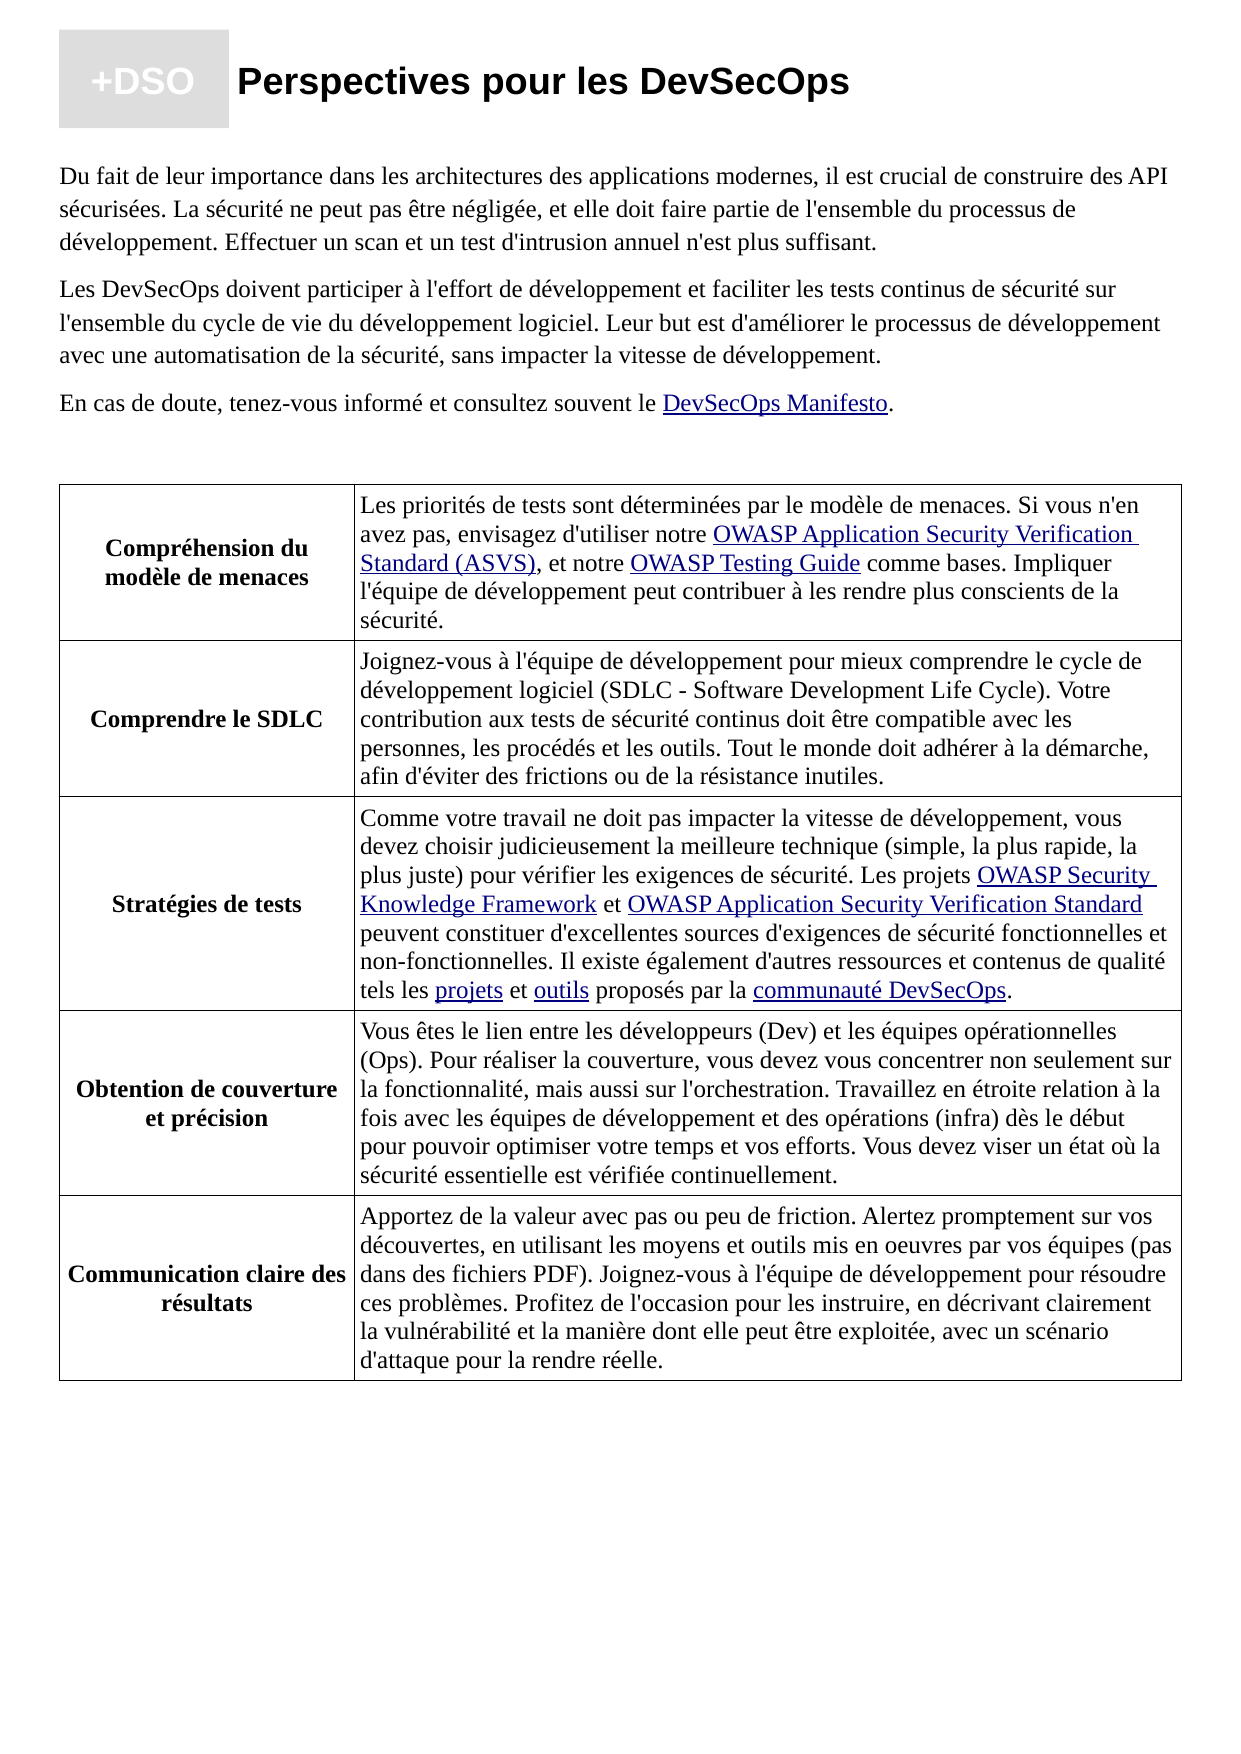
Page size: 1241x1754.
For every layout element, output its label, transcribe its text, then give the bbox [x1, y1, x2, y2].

table_cell Communication claire des résultats [60, 1196, 354, 1380]
table_cell Comme votre travail ne doit pas impacter la vitesse de développement, vous devez choisir judicieusement la meilleure technique (simple, la plus rapide, la plus juste) pour vérifier les exigences de sécurité. Les projets OWASP Security Knowledge Framework et OWASP Application Security Verification Standard peuvent constituer d'excellentes sources d'exigences de sécurité fonctionnelles et non-fonctionnelles. Il existe également d'autres ressources et contenus de qualité tels les projets et outils proposés par la communauté DevSecOps. [355, 797, 1181, 1010]
text Les DevSecOps doivent participer à l'effort de développement et faciliter les tests continus de sécurité sur l'ensemble du cycle de vie du développement logiciel. Leur but est d'améliorer le processus de développement avec une automatisation de la sécurité, sans impacter la vitesse de développement. [59, 274, 1181, 369]
table_cell Stratégies de tests [60, 797, 354, 1010]
table_cell Comprendre le SDLC [60, 641, 354, 796]
table_header Compréhension du modèle de menaces [60, 485, 354, 640]
table_cell Obtention de couverture et précision [60, 1011, 354, 1195]
text Du fait de leur importance dans les architectures des applications modernes, il est crucial de construire des API sécurisées. La sécurité ne peut pas être négligée, et elle doit faire partie de l'ensemble du processus de développement. Effectuer un scan et un test d'intrusion annuel n'est plus suffisant. [59, 161, 1181, 256]
table_cell Vous êtes le lien entre les développeurs (Dev) et les équipes opérationnelles (Ops). Pour réaliser la couverture, vous devez vous concentrer non seulement sur la fonctionnalité, mais aussi sur l'orchestration. Travaillez en étroite relation à la fois avec les équipes de développement et des opérations (infra) dès le début pour pouvoir optimiser votre temps et vos efforts. Vous devez viser un état où la sécurité essentielle est vérifiée continuellement. [355, 1011, 1181, 1195]
table_cell Joignez-vous à l'équipe de développement pour mieux comprendre le cycle de développement logiciel (SDLC - Software Development Life Cycle). Votre contribution aux tests de sécurité continus doit être compatible avec les personnes, les procédés et les outils. Tout le monde doit adhérer à la démarche, afin d'éviter des frictions ou de la résistance inutiles. [355, 641, 1181, 796]
table_header Les priorités de tests sont déterminées par le modèle de menaces. Si vous n'en avez pas, envisagez d'utiliser notre OWASP Application Security Verification Standard (ASVS), et notre OWASP Testing Guide comme bases. Impliquer l'équipe de développement peut contribuer à les rendre plus conscients de la sécurité. [355, 485, 1181, 640]
text En cas de doute, tenez-vous informé et consultez souvent le DevSecOps Manifesto. [59, 388, 1181, 417]
table_cell Apportez de la valeur avec pas ou peu de friction. Alertez promptement sur vos découvertes, en utilisant les moyens et outils mis en oeuvres par vos équipes (pas dans des fichiers PDF). Joignez-vous à l'équipe de développement pour résoudre ces problèmes. Profitez de l'occasion pour les instruire, en décrivant clairement la vulnérabilité et la manière dont elle peut être exploitée, avec un scénario d'attaque pour la rendre réelle. [355, 1196, 1181, 1380]
